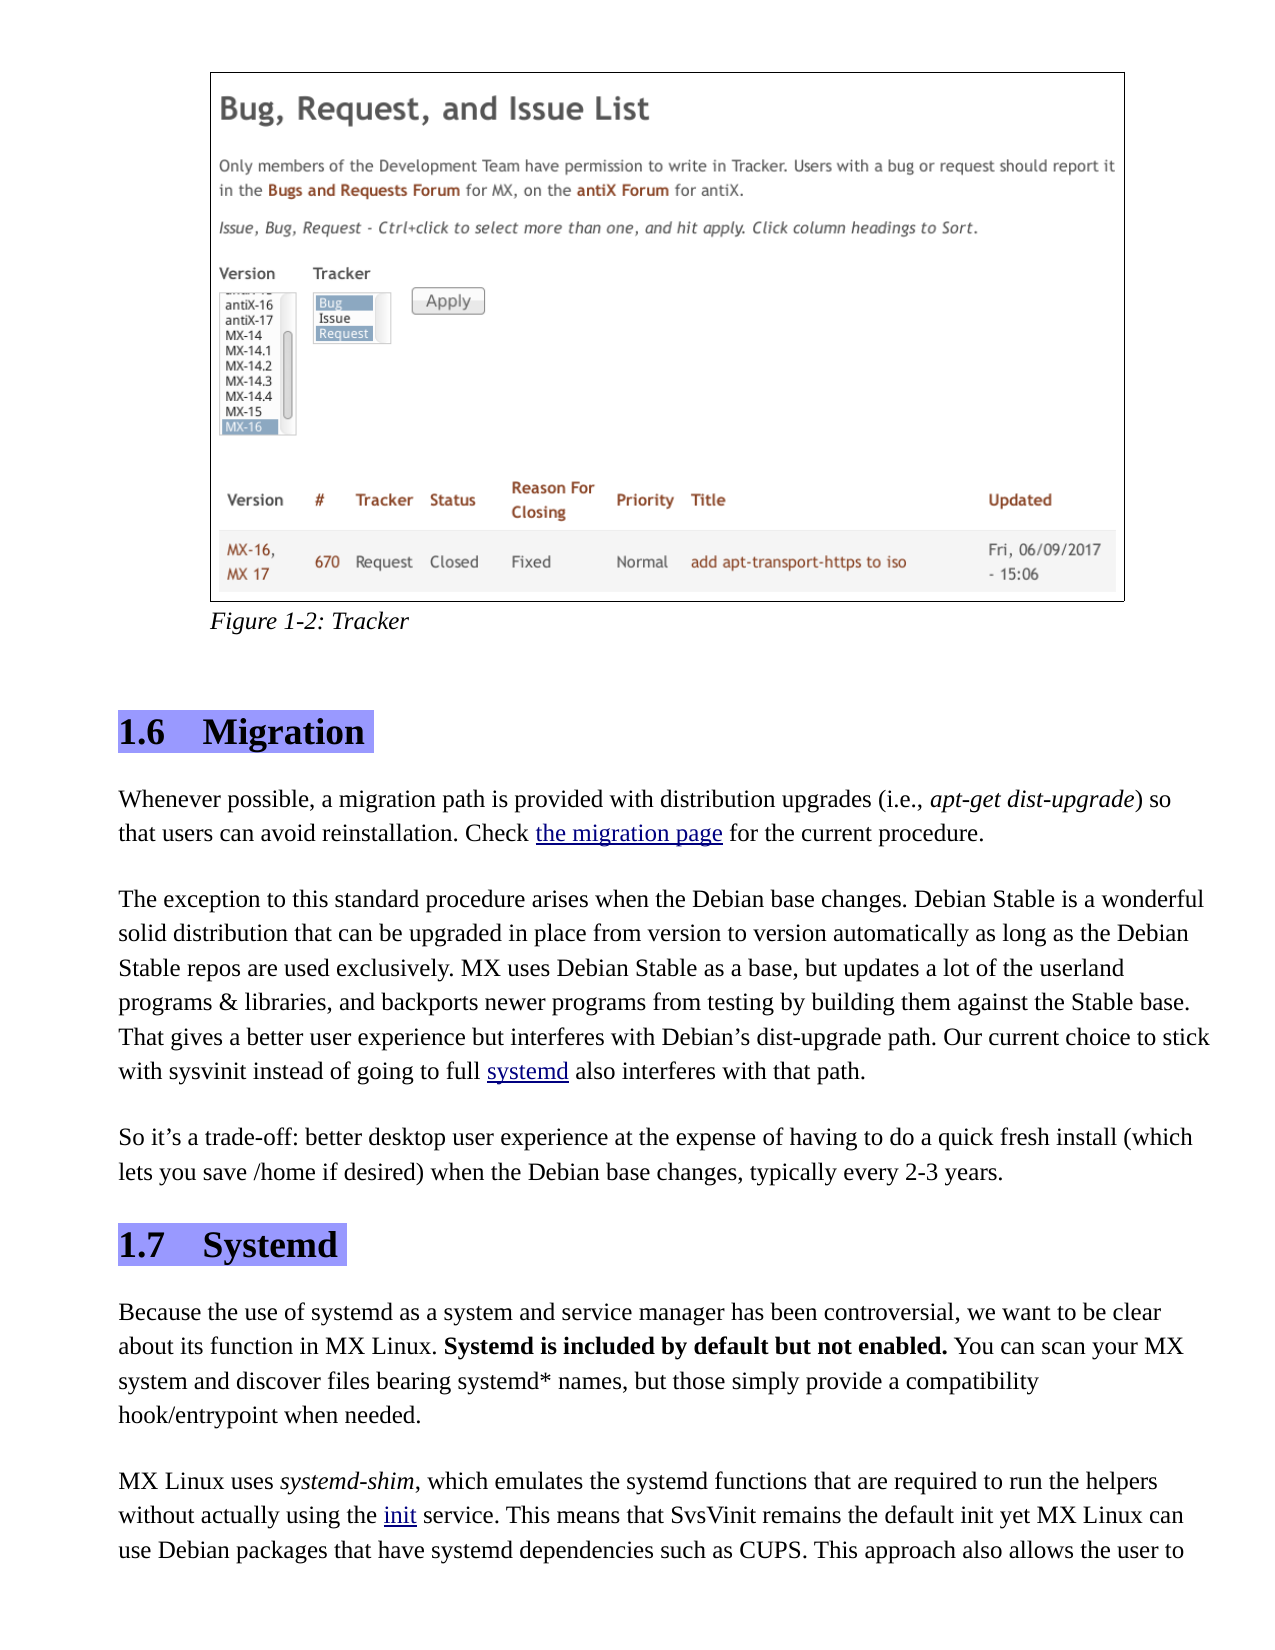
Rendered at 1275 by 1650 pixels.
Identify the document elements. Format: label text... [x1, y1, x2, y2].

text Whenever possible, a migration path is provided with distribution upgrades (i.e., apt-get dist-upgrade) so that users can avoid reinstallation. Check the migration page for the current procedure. [118, 784, 1201, 847]
subtitle 1.7 Systemd [118, 1222, 1201, 1266]
picture [213, 74, 1121, 598]
text Figure 1-2: Tracker [210, 602, 1124, 635]
text The exception to this standard procedure arises when the Debian base changes. Debian Stable is a wonderful solid distribution that can be upgraded in place from version to version automatically as long as the Debian Stable repos are used exclusively. MX uses Debian Stable as a base, but updates a lot of the userland programs & libraries, and backports newer programs from testing by building them against the Stable base. That gives a better user experience but interferes with Debian’s dist-upgrade path. Our current choice to stick with sysvinit instead of going to full systemd also interferes with that path. [118, 884, 1216, 1085]
text So it’s a trade-off: better desktop user experience at the expense of having to do a quick fresh install (which lets you save /home if desired) when the Debian base changes, typically every 2-3 years. [118, 1122, 1216, 1185]
subtitle 1.6 Migration [118, 709, 1201, 753]
text MX Linux uses systemd-shim, which emulates the systemd functions that are required to run the helpers without actually using the init service. This means that SvsVinit remains the default init yet MX Linux can use Debian packages that have systemd dependencies such as CUPS. This approach also allows the user to [118, 1466, 1216, 1564]
text Because the use of systemd as a system and service manager has been controversial, we want to be clear about its function in MX Linux. Systemd is included by default but not enabled. You can scan your MX system and discover files bearing systemd* names, but those simply provide a compatibility hook/entrypoint when needed. [118, 1297, 1201, 1429]
text [211, 73, 1124, 601]
